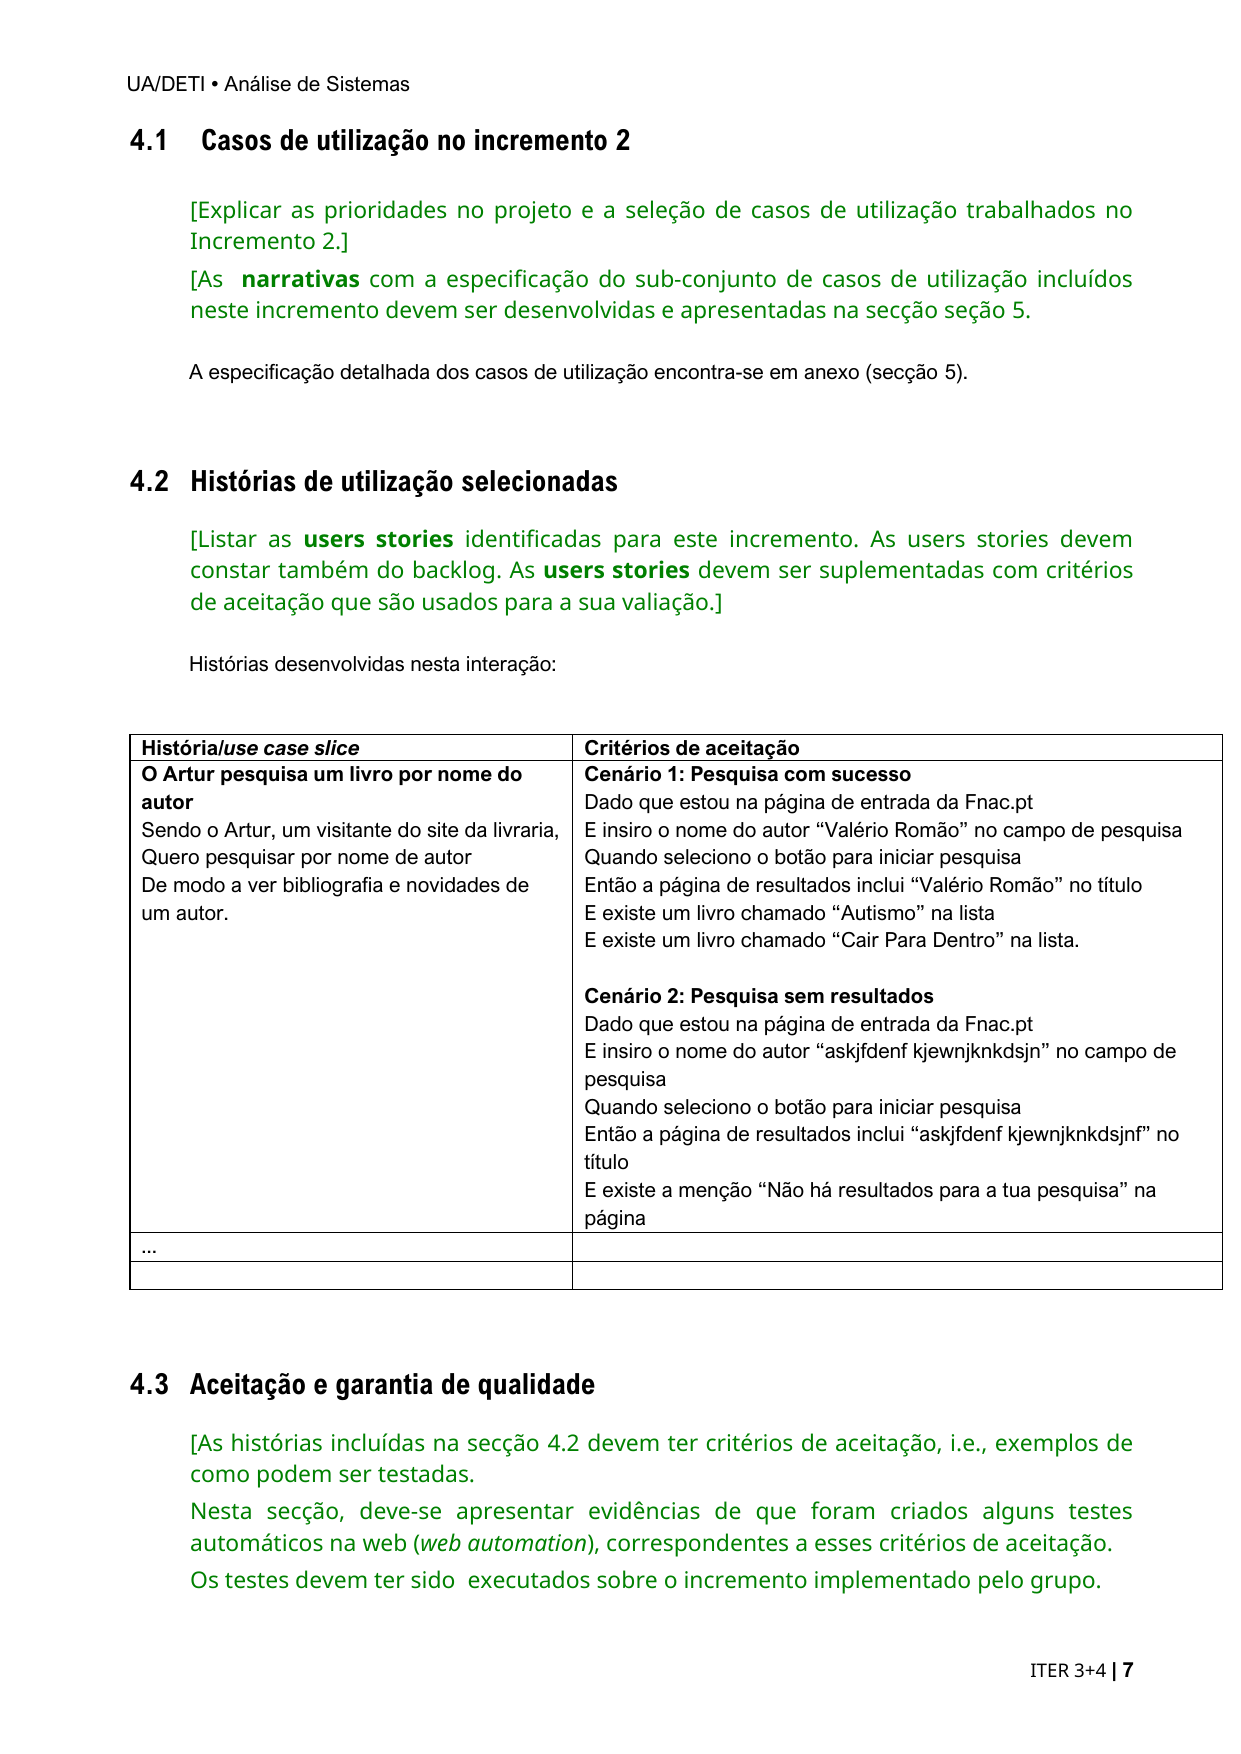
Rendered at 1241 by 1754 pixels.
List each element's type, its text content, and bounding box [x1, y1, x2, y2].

text [As narrativas com a especificação do sub-conjunto de casos de utilização incluídos neste incremento devem ser desenvolvidas e apresentadas na secção seção 4. [190, 263, 1134, 325]
subtitle Histórias de utilização selecionadas [130, 465, 1075, 498]
text A especificação detalhada dos casos de utilização encontra-se em anexo (secção 4). [189, 359, 1134, 384]
text Os testes devem ter sido executados sobre o incremento implementado pelo grupo. [190, 1564, 1134, 1595]
subtitle Aceitação e garantia de qualidade [130, 1368, 1075, 1401]
table_cell Cenário 1: Pesquisa com sucesso Dado que estou na página de entrada da Fnac.pt E insiro o nome do autor “Valério Romão” no campo de pesquisa Quando seleciono o botão para iniciar pesquisa Então a página de resultados inclui “Valério Romão” no título E existe um livro chamado “Autismo” na lista E existe um livro chamado “Cair Para Dentro” na lista. Cenário 2: Pesquisa sem resultados Dado que estou na página de entrada da Fnac.pt E insiro o nome do autor “askjfdenf kjewnjknkdsjn” no campo de pesquisa Quando seleciono o botão para iniciar pesquisa Então a página de resultados inclui “askjfdenf kjewnjknkdsjnf” no título E existe a menção “Não há resultados para a tua pesquisa” na página [573, 761, 1222, 1232]
text [Listar as users stories identificadas para este incremento. As users stories devem constar também do backlog. As users stories devem ser suplementadas com critérios de aceitação que são usados para a sua valiação.] [190, 523, 1134, 617]
text Nesta secção, deve-se apresentar evidências de que foram criados alguns testes automáticos na web (web automation), correspondentes a esses critérios de aceitação. [190, 1495, 1134, 1558]
subtitle Casos de utilização no incremento 2 [130, 121, 1134, 157]
table_cell [131, 1262, 572, 1289]
table_header História/use case slice [131, 735, 572, 760]
table_header Critérios de aceitação [573, 735, 1222, 760]
text Histórias desenvolvidas nesta interação: [189, 651, 1134, 676]
text [As histórias incluídas na secção 2.2 devem ter critérios de aceitação, i.e., exemplos de como podem ser testadas. [190, 1426, 1134, 1489]
table_cell O Artur pesquisa um livro por nome do autor Sendo o Artur, um visitante do site da livraria, Quero pesquisar por nome de autor De modo a ver bibliografia e novidades de um autor. [131, 761, 572, 1232]
text [Explicar as prioridades no projeto e a seleção de casos de utilização trabalhados no Incremento 2.] [190, 194, 1134, 257]
table_cell [573, 1262, 1222, 1289]
table_cell ... [131, 1233, 572, 1261]
table_cell [573, 1233, 1222, 1261]
